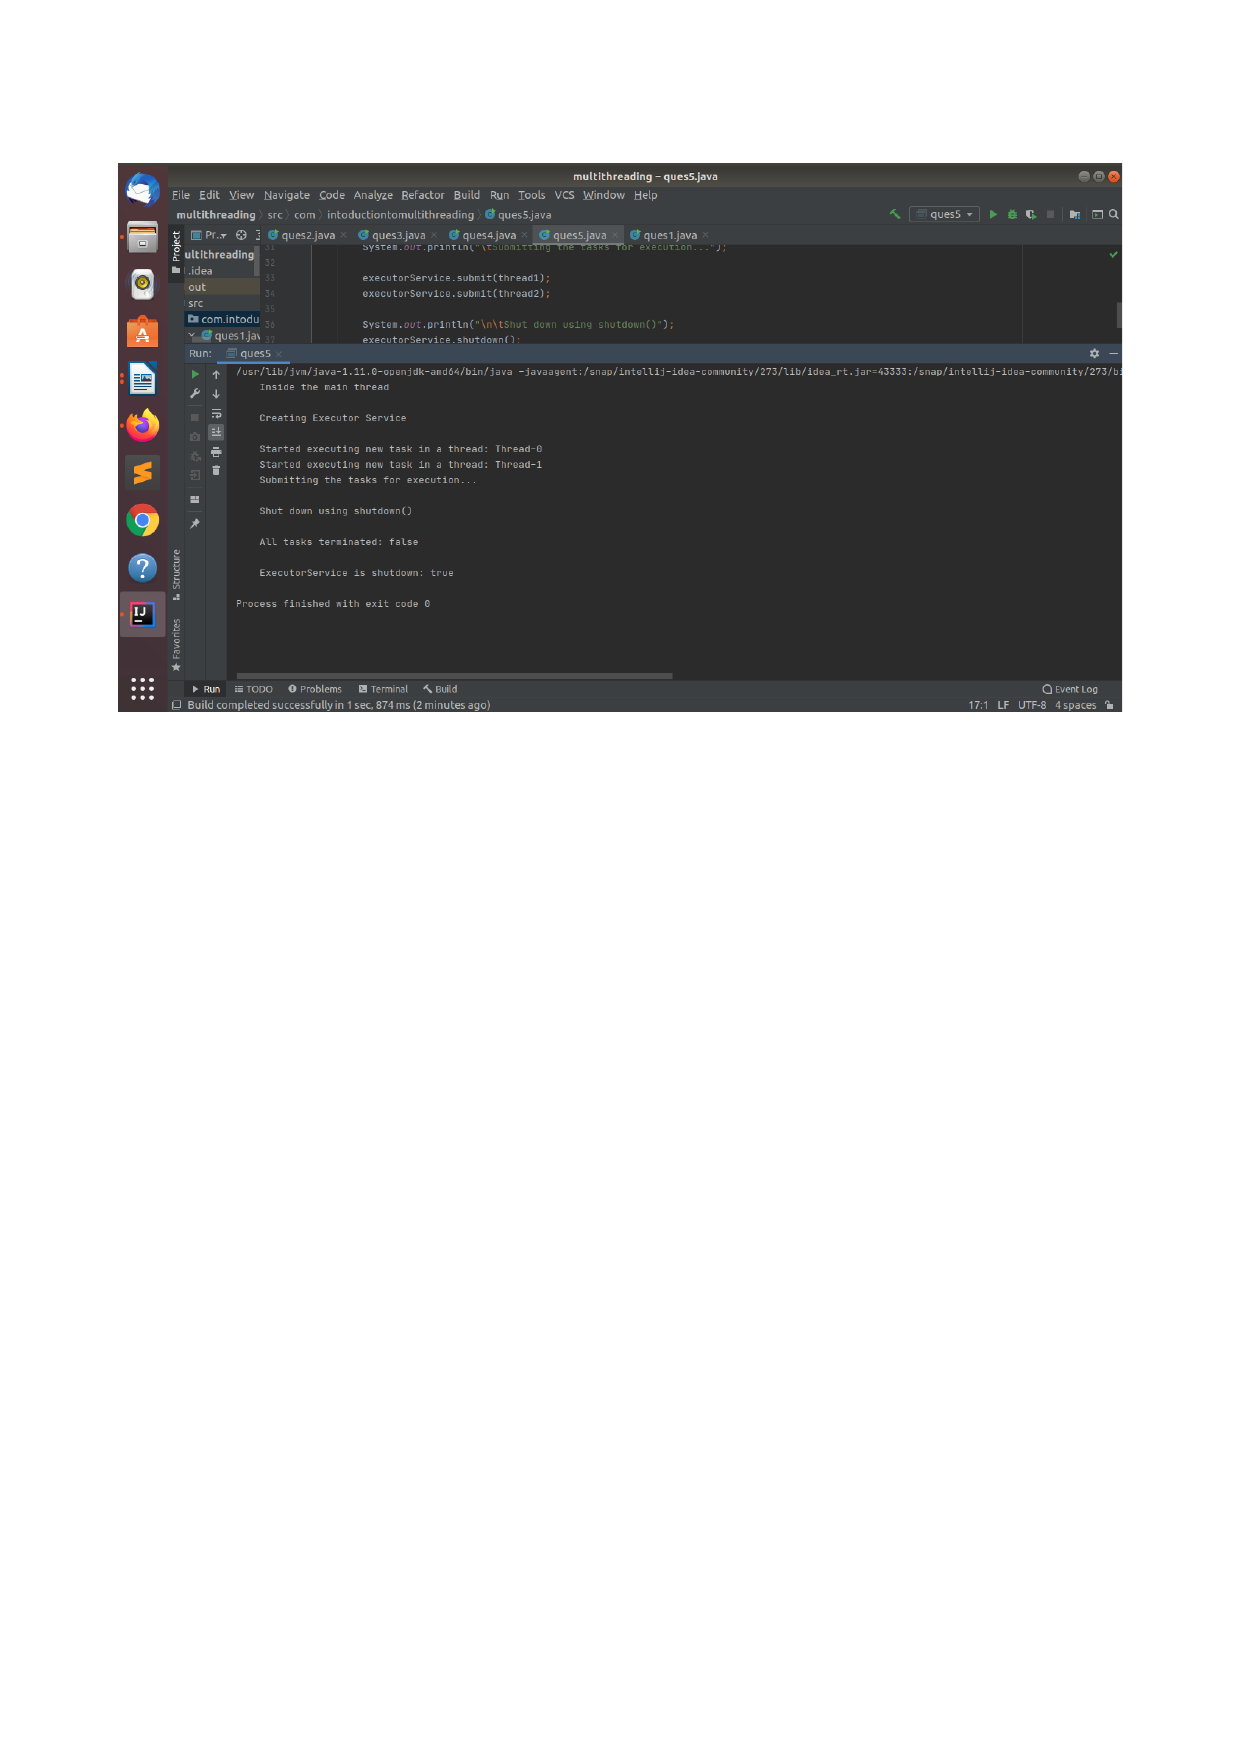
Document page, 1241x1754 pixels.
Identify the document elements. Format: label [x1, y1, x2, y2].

picture [118, 163, 1123, 712]
